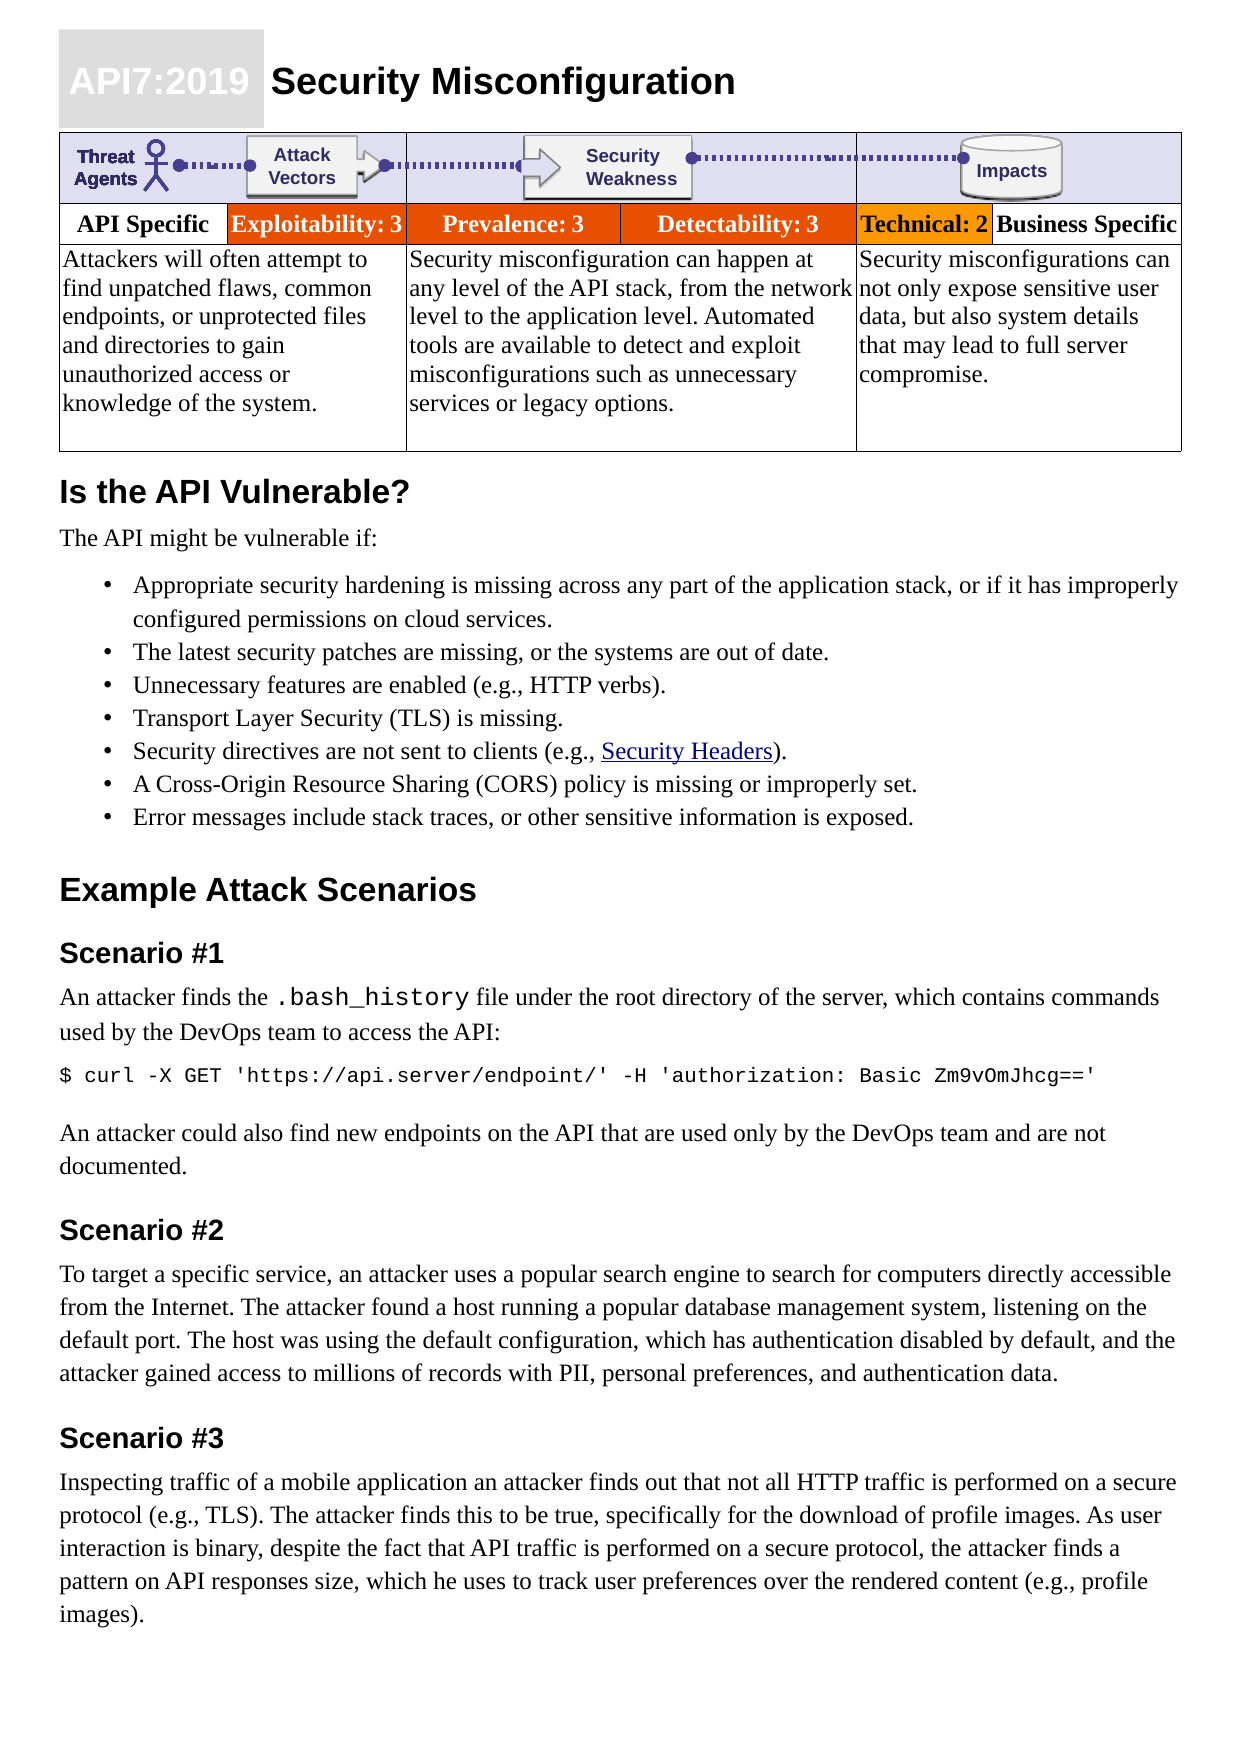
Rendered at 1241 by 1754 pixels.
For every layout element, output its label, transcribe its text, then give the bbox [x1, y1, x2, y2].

list Transport Layer Security (TLS) is missing. [103, 703, 1181, 731]
table_cell Prevalence: 3 [407, 204, 620, 244]
table_header [857, 133, 992, 203]
subtitle Scenario #2 [59, 1213, 1181, 1247]
table_header [620, 133, 856, 203]
subtitle Example Attack Scenarios [59, 870, 1181, 909]
table_cell Technical: 2 [857, 204, 992, 244]
table_header [60, 133, 227, 203]
table_cell Detectability: 3 [621, 204, 856, 244]
list Security directives are not sent to clients (e.g., Security Headers). [103, 736, 1181, 764]
text $ curl -X GET 'https://api.server/endpoint/' -H 'authorization: Basic Zm9vOmJhcg==' [59, 1065, 1181, 1088]
table_header [992, 133, 1181, 203]
list A Cross-Origin Resource Sharing (CORS) policy is missing or improperly set. [103, 769, 1181, 797]
list Unnecessary features are enabled (e.g., HTTP verbs). [103, 670, 1181, 698]
text The API might be vulnerable if: [59, 523, 1181, 552]
table_header [407, 133, 620, 203]
table_cell Business Specific [993, 204, 1181, 244]
list Error messages include stack traces, or other sensitive information is exposed. [103, 802, 1181, 831]
table_cell Attackers will often attempt to find unpatched flaws, common endpoints, or unprotected files and directories to gain unauthorized access or knowledge of the system. [60, 245, 406, 451]
table_header [227, 133, 406, 203]
text Inspecting traffic of a mobile application an attacker finds out that not all HTTP traffic is performed on a secure protocol (e.g., TLS). The attacker finds this to be true, specifically for the download of profile images. As user interaction is binary, despite the fact that API traffic is performed on a secure protocol, the attacker finds a pattern on API responses size, which he uses to track user preferences over the rendered content (e.g., profile images). [59, 1467, 1181, 1628]
subtitle Scenario #1 [59, 936, 1181, 970]
text To target a specific service, an attacker uses a popular search engine to search for computers directly accessible from the Internet. The attacker found a host running a popular database management system, listening on the default port. The host was using the default configuration, which has authentication disabled by default, and the attacker gained access to millions of records with PII, personal preferences, and authentication data. [59, 1259, 1181, 1387]
list Appropriate security hardening is missing across any part of the application stack, or if it has improperly configured permissions on cloud services. [103, 571, 1181, 632]
subtitle Scenario #3 [59, 1421, 1181, 1454]
table_cell Security misconfigurations can not only expose sensitive user data, but also system details that may lead to full server compromise. [857, 245, 1181, 451]
table_cell API Specific [60, 204, 227, 244]
table_cell Security misconfiguration can happen at any level of the API stack, from the network level to the application level. Automated tools are available to detect and exploit misconfigurations such as unnecessary services or legacy options. [407, 245, 856, 451]
list The latest security patches are missing, or the systems are out of date. [103, 637, 1181, 665]
table_cell Exploitability: 3 [228, 204, 406, 244]
text An attacker could also find new endpoints on the API that are used only by the DevOps team and are not documented. [59, 1118, 1181, 1180]
text An attacker finds the .bash_history file under the root directory of the server, which contains commands used by the DevOps team to access the API: [59, 982, 1181, 1046]
subtitle Is the API Vulnerable? [59, 472, 1181, 511]
